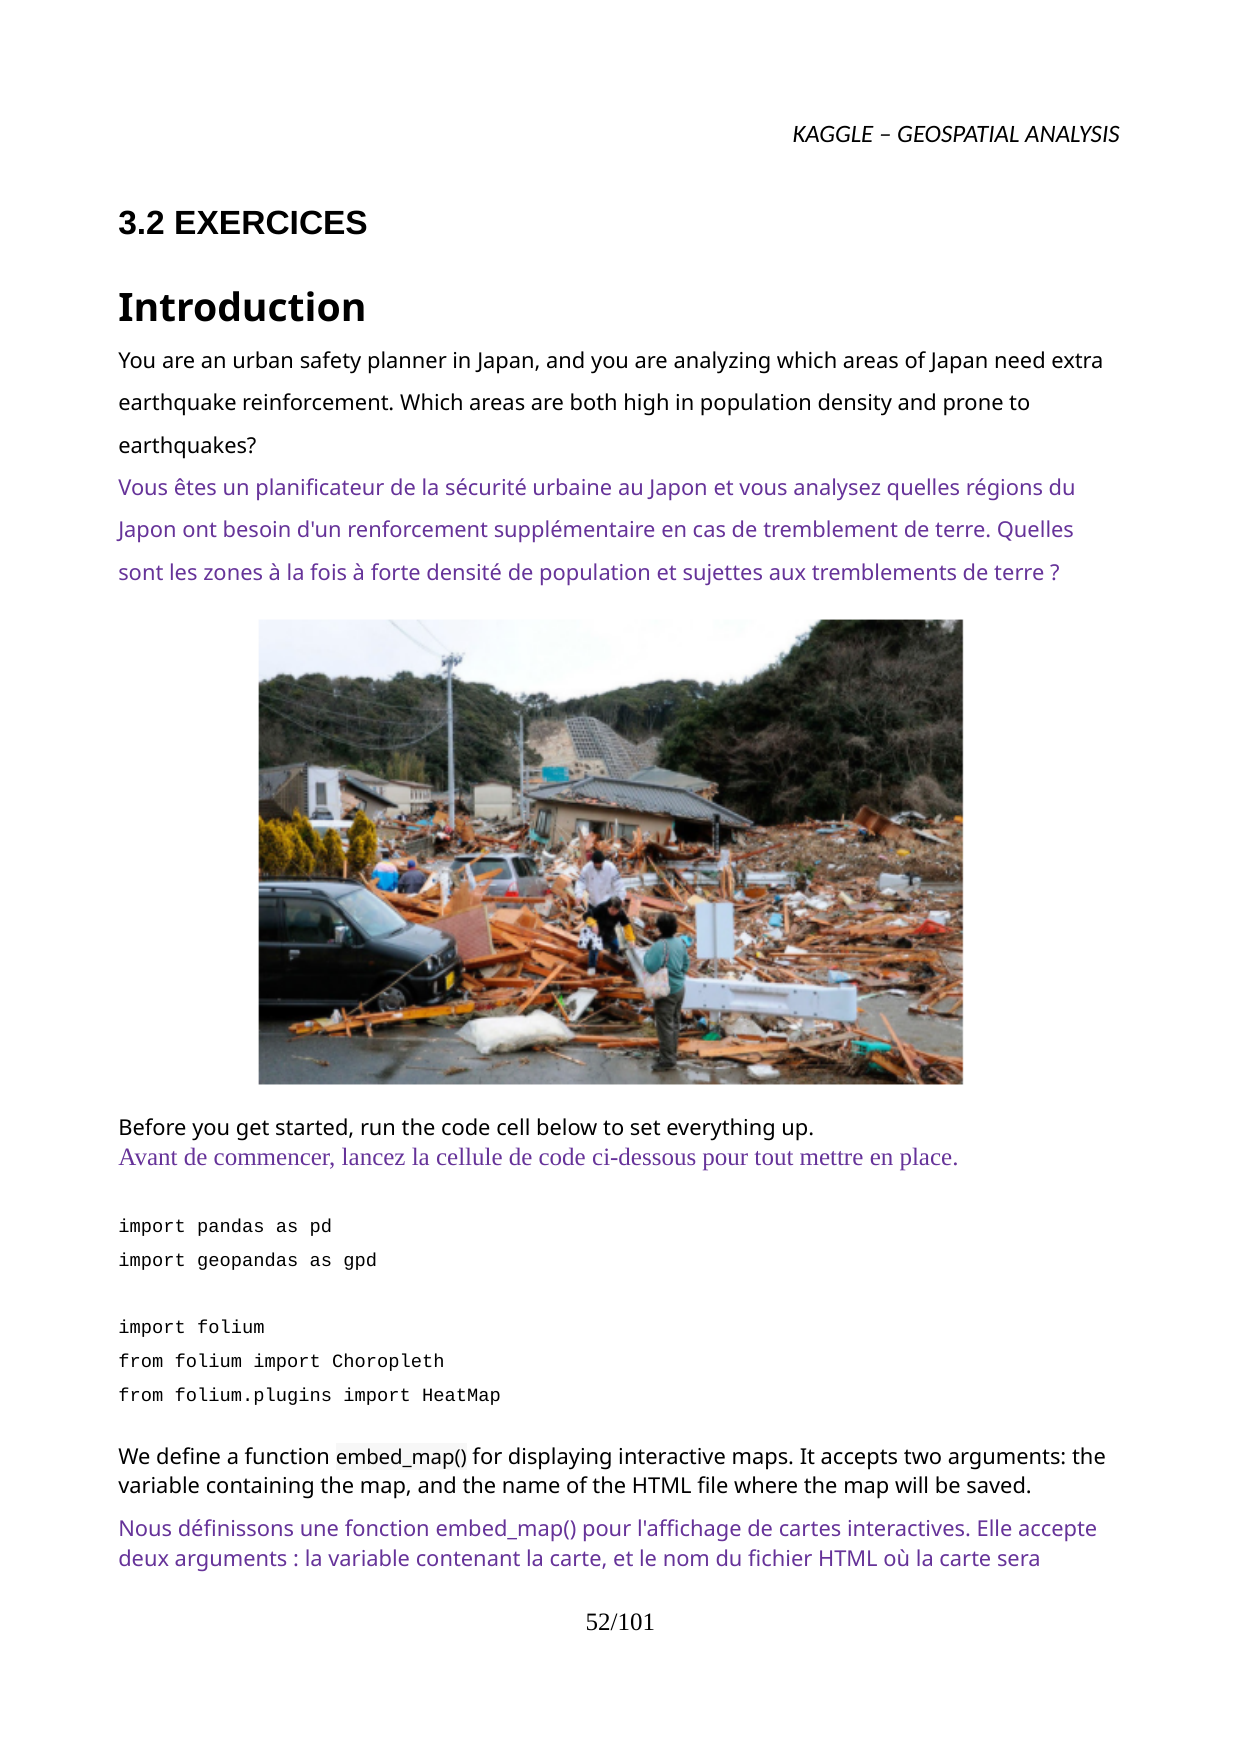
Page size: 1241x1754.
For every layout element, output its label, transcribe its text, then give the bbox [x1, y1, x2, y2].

picture [234, 598, 1007, 1091]
text Avant de commencer, lancez la cellule de code ci-dessous pour tout mettre en place. [118, 1142, 1122, 1171]
text Before you get started, run the code cell below to set everything up. [118, 1112, 1122, 1142]
subtitle 3.2 EXERCICES [118, 203, 1122, 242]
subtitle Introduction [118, 279, 1122, 332]
text import geopandas as gpd [118, 1251, 1122, 1272]
text from folium import Choropleth [118, 1352, 1122, 1373]
text Vous êtes un planificateur de la sécurité urbaine au Japon et vous analysez quelles régions du Japon ont besoin d'un renforcement supplémentaire en cas de tremblement de terre. Quelles sont les zones à la fois à forte densité de population et sujettes aux tremblements de terre ? [118, 472, 1122, 586]
text You are an urban safety planner in Japan, and you are analyzing which areas of Japan need extra earthquake reinforcement. Which areas are both high in population density and prone to earthquakes? [118, 345, 1122, 459]
text Nous définissons une fonction embed_map() pour l'affichage de cartes interactives. Elle accepte deux arguments : la variable contenant la carte, et le nom du fichier HTML où la carte sera [118, 1513, 1122, 1572]
text import folium [118, 1318, 1122, 1339]
text from folium.plugins import HeatMap [118, 1386, 1122, 1407]
text We define a function embed_map() for displaying interactive maps. It accepts two arguments: the variable containing the map, and the name of the HTML file where the map will be saved. [118, 1441, 1122, 1500]
text import pandas as pd [118, 1217, 1122, 1238]
